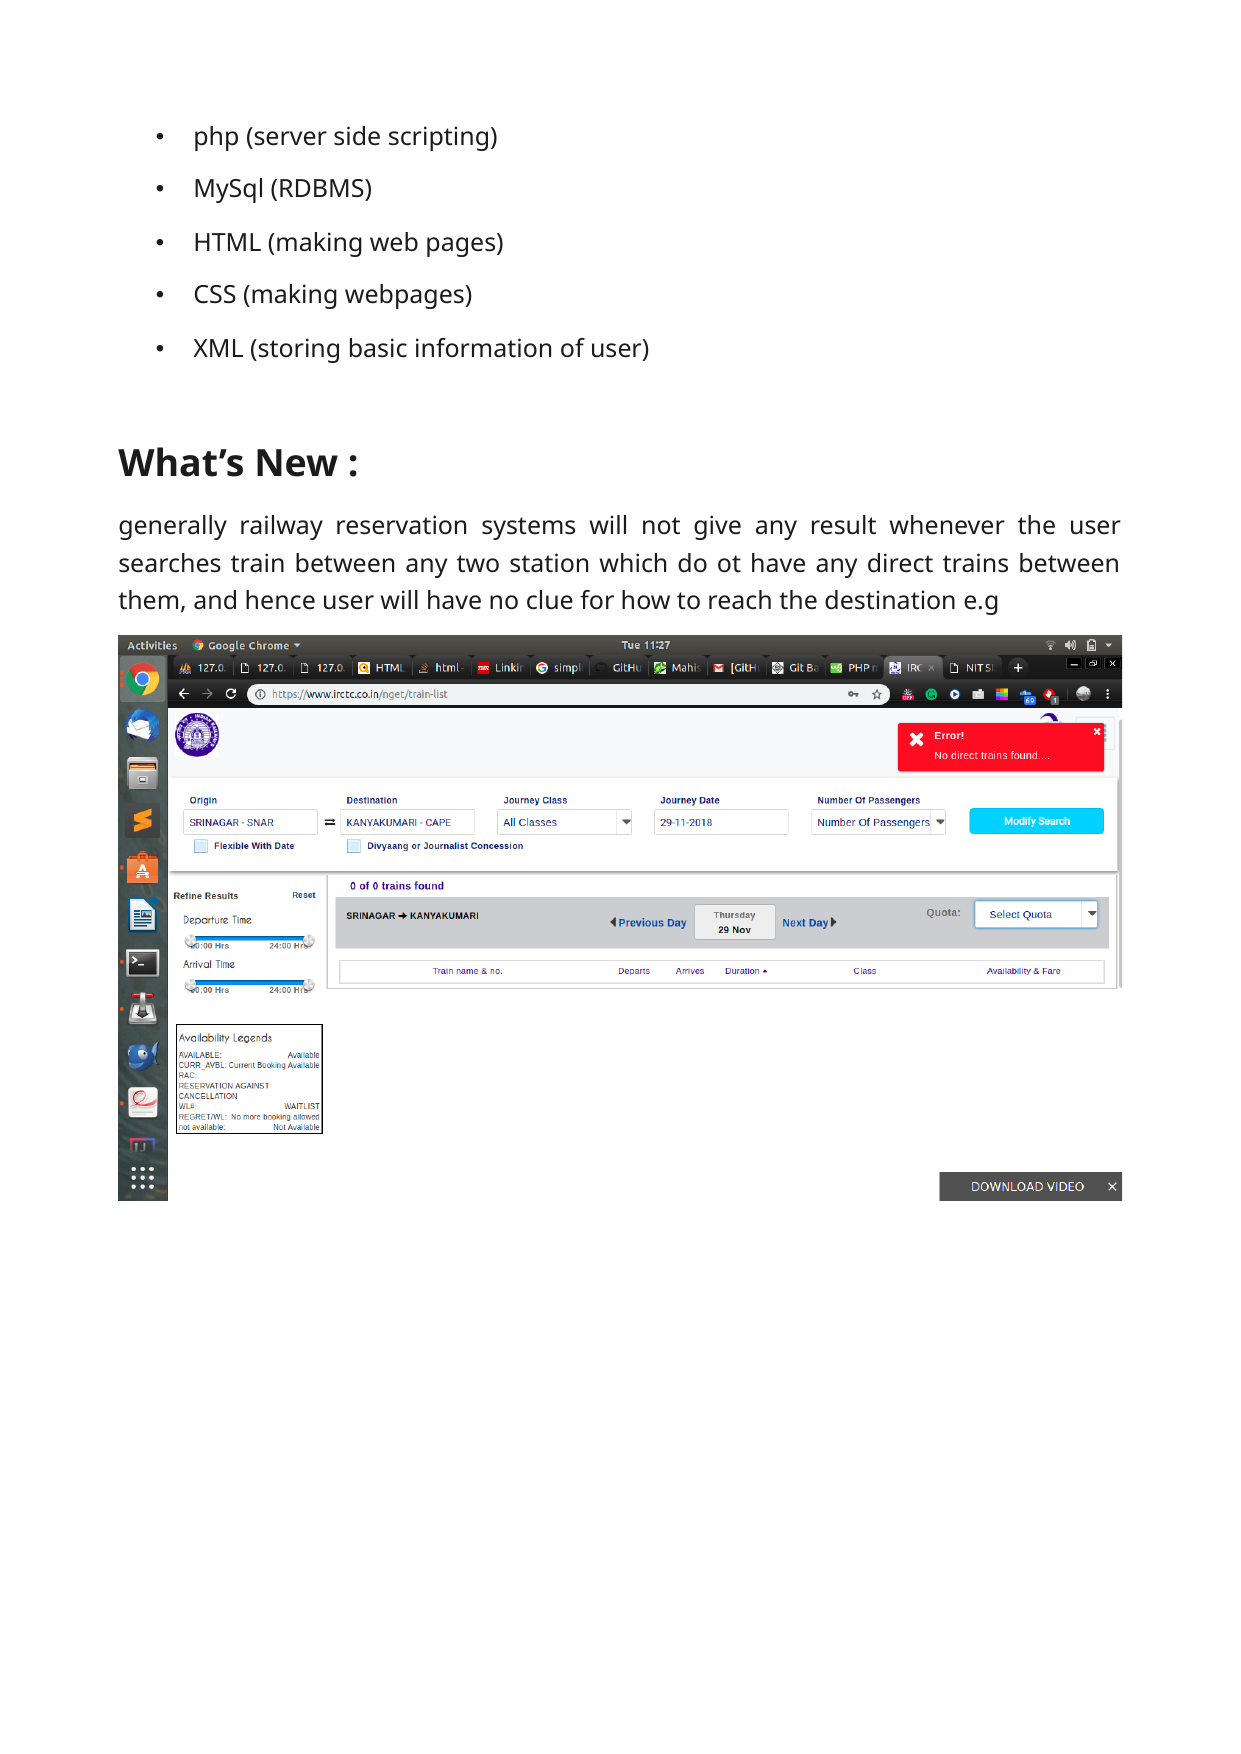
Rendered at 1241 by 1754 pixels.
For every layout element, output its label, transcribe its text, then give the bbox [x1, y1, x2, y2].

list XML (storing basic information of user) [156, 330, 1122, 364]
list HTML (making web pages) [156, 224, 1122, 258]
list MySql (RDBMS) [156, 171, 1122, 205]
text generally railway reservation systems will not give any result whenever the user searches train between any two station which do ot have any direct trains between them, and hence user will have no clue for how to reach the destination e.g [118, 508, 1122, 617]
list CSS (making webpages) [156, 277, 1122, 311]
list php (server side scripting) [156, 118, 1122, 152]
text What’s New : [118, 436, 1122, 487]
picture [118, 635, 1123, 1201]
